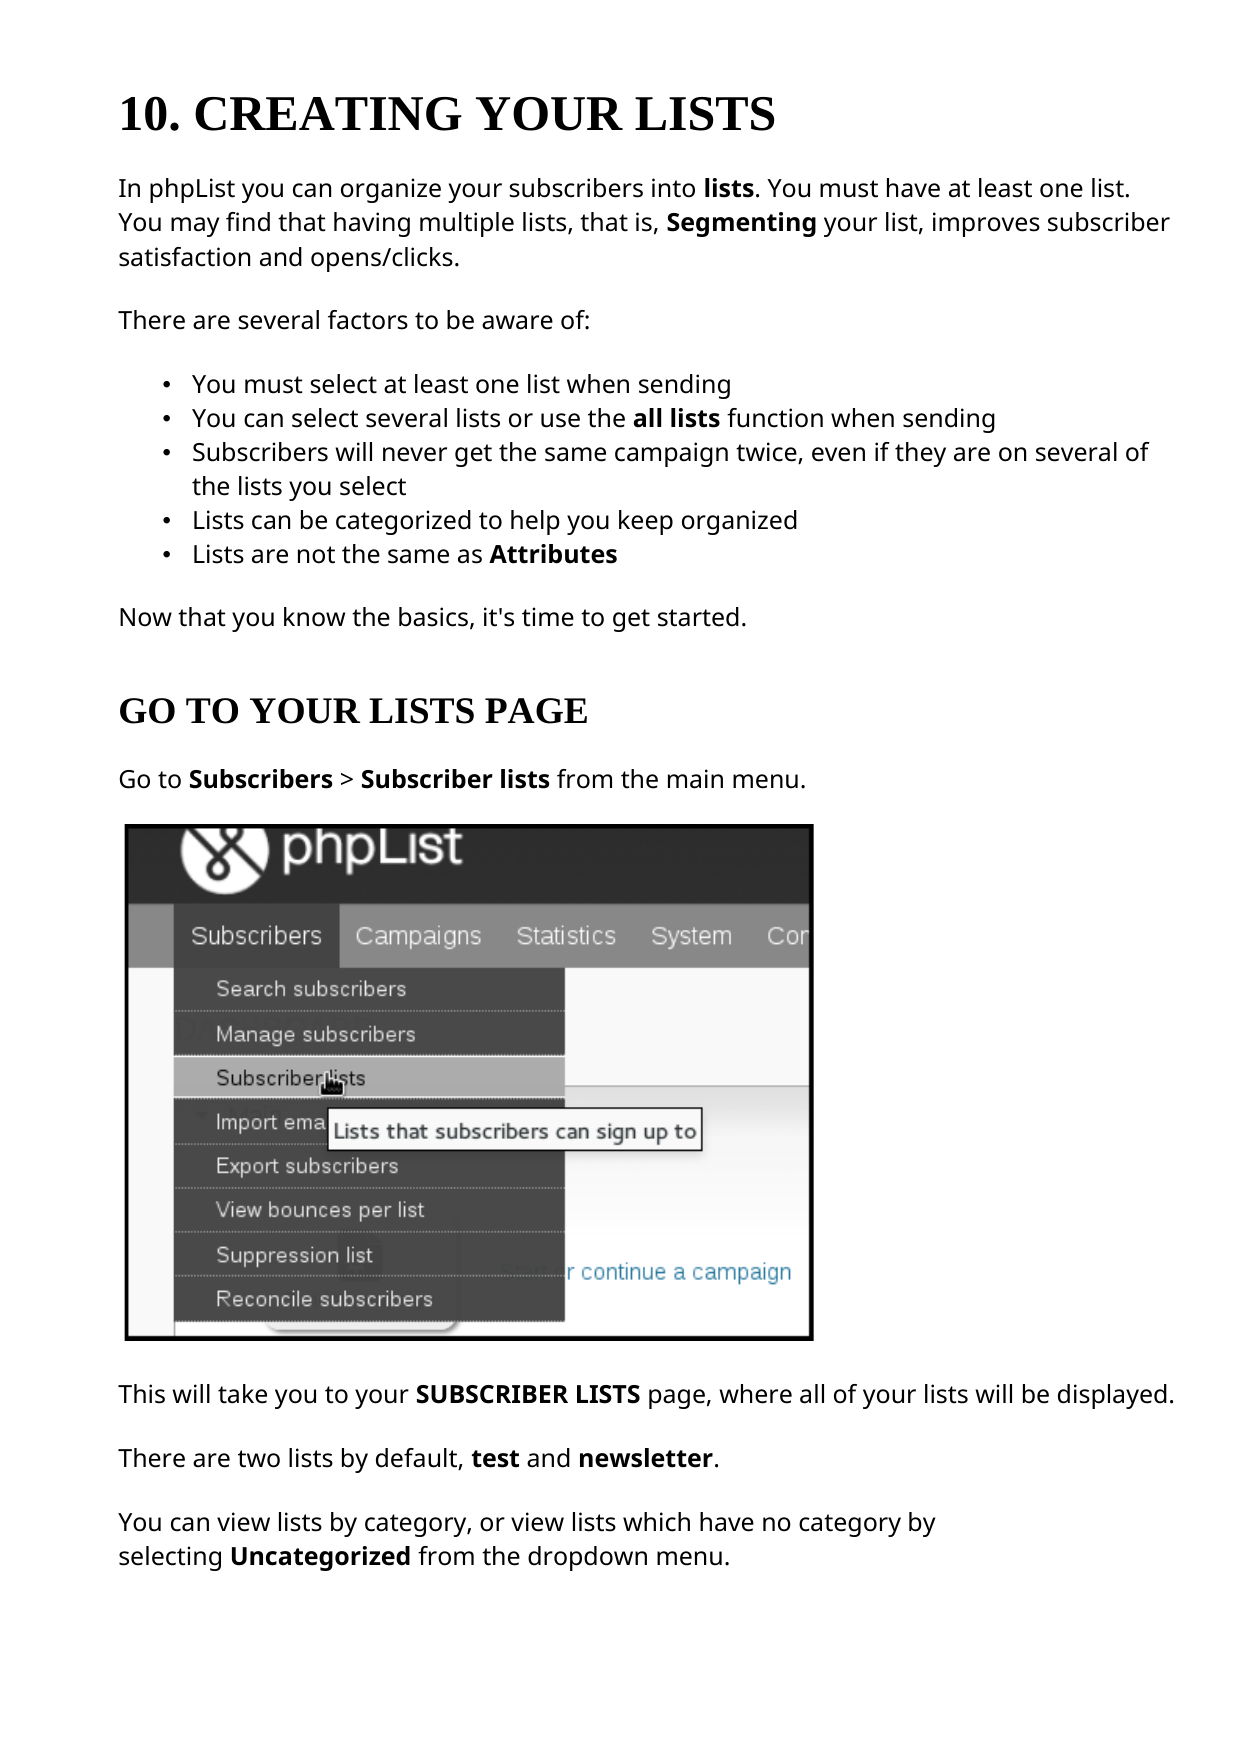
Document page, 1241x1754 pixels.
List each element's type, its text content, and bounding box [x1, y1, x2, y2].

list You must select at least one list when sending [162, 366, 1181, 400]
text You can view lists by category, or view lists which have no category by selecting Uncategorized from the dropdown menu. [118, 1504, 1181, 1572]
text This will take you to your SUBSCRIBER LISTS page, where all of your lists will be displayed. [118, 1377, 1181, 1411]
subtitle Go to your lists page [118, 689, 1181, 732]
list Subscribers will never get the same campaign twice, even if they are on several of the lists you select [162, 434, 1181, 502]
text Now that you know the basics, it's time to get started. [118, 600, 1181, 634]
subtitle 10. Creating your lists [118, 84, 1181, 142]
picture [124, 824, 814, 1341]
list You can select several lists or use the all lists function when sending [162, 400, 1181, 434]
list Lists are not the same as Attributes [162, 537, 1181, 571]
text In phpList you can organize your subscribers into lists. You must have at least one list. You may find that having multiple lists, that is, Segmenting your list, improves subscriber satisfaction and opens/clicks. [118, 171, 1181, 273]
list Lists can be categorized to help you keep organized [162, 502, 1181, 537]
text There are several factors to be aware of: [118, 303, 1181, 337]
text There are two lists by default, test and newsletter. [118, 1441, 1181, 1475]
text Go to Subscribers > Subscriber lists from the main menu. [118, 761, 1181, 795]
